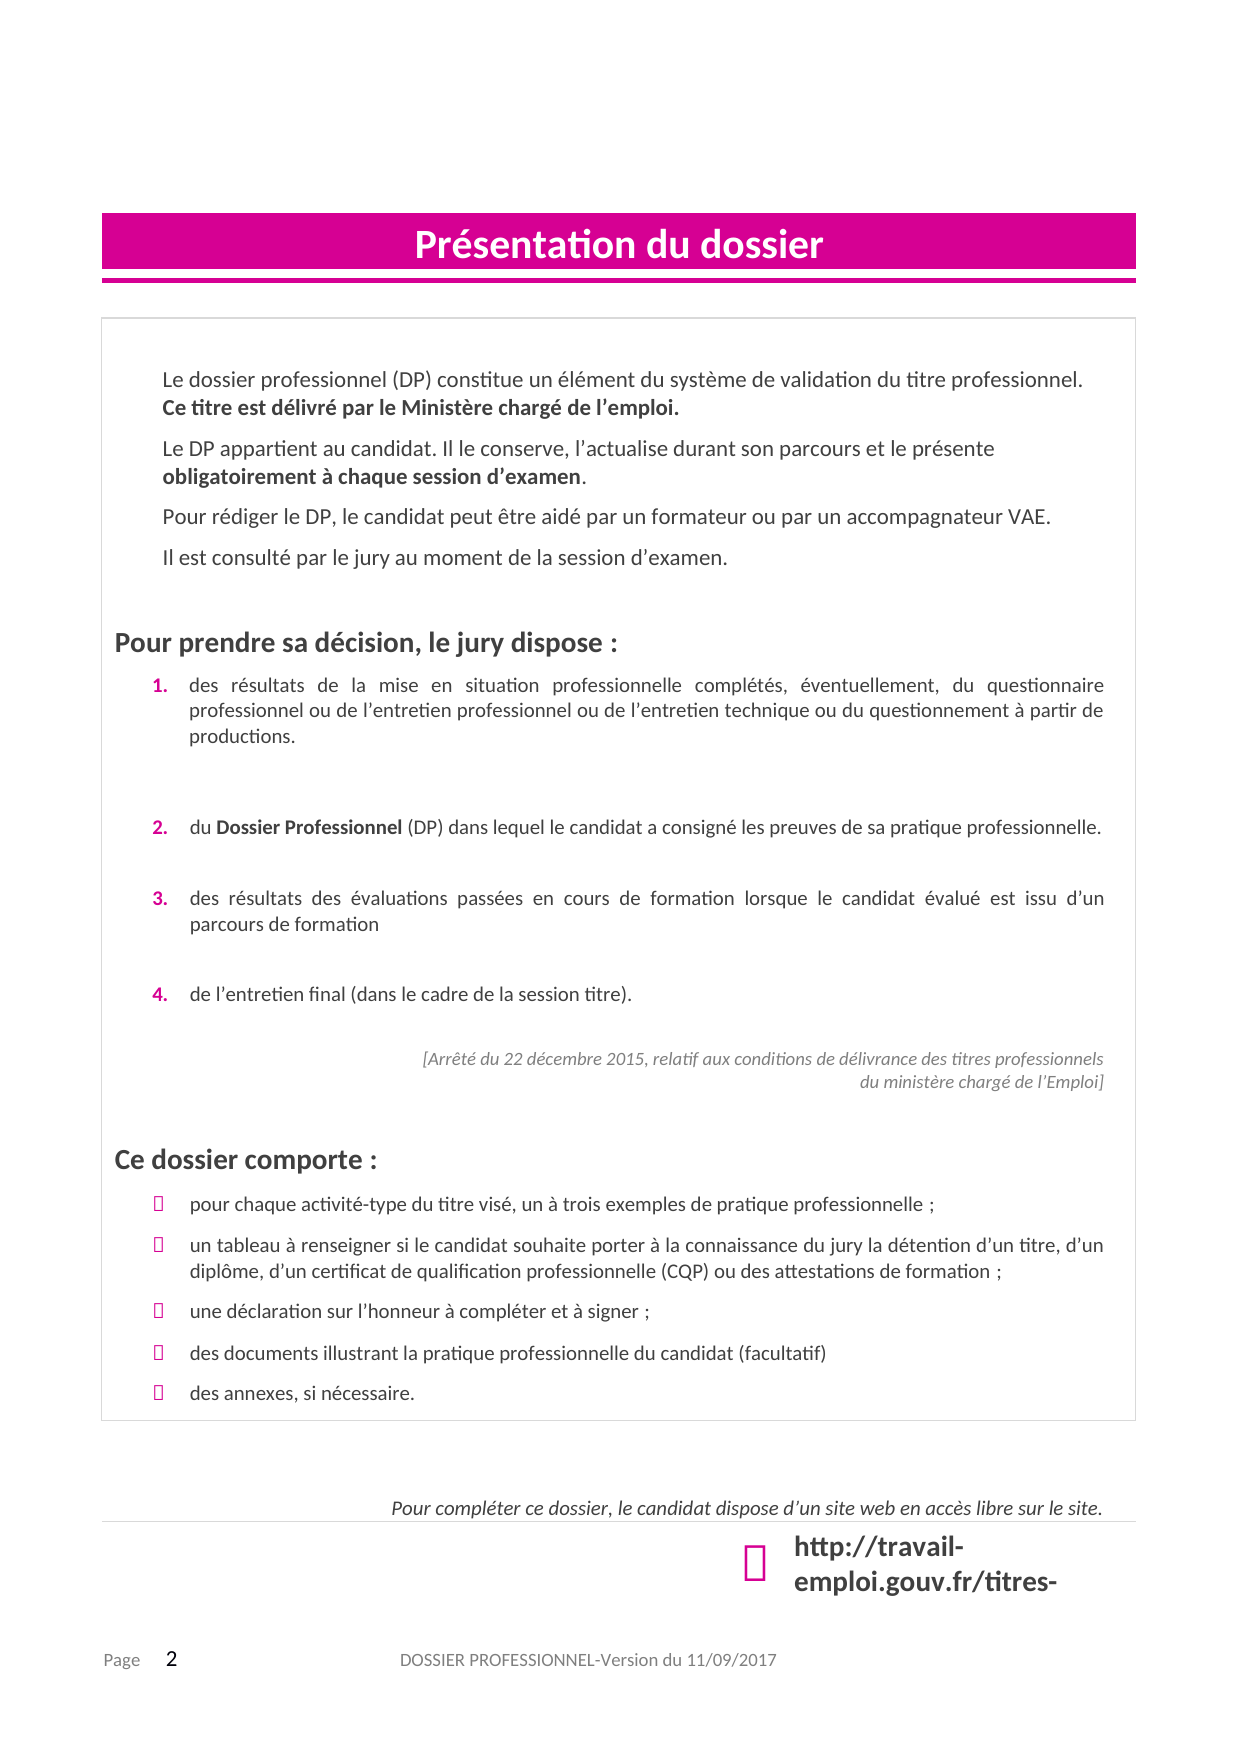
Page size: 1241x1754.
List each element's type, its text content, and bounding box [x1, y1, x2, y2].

table_cell [102, 283, 1136, 317]
table_cell [102, 269, 1136, 278]
table_cell  [102, 1522, 781, 1599]
table_cell http://travail-emploi.gouv.fr/titres- [781, 1522, 1136, 1599]
table_cell Pour compléter ce dossier, le candidat dispose d’un site web en accès libre sur le site. [102, 1421, 1136, 1521]
table_cell Le dossier professionnel (DP) constitue un élément du système de validation du titre professionnel. Ce titre est délivré par le Ministère chargé de l’emploi. Le DP appartient au candidat. Il le conserve, l’actualise durant son parcours et le présente obligatoirement à chaque session d’examen. Pour rédiger le DP, le candidat peut être aidé par un formateur ou par un accompagnateur VAE. Il est consulté par le jury au moment de la session d’examen. Pour prendre sa décision, le jury dispose : des résultats de la mise en situation professionnelle complétés, éventuellement, du questionnaire professionnel ou de l’entretien professionnel ou de l’entretien technique ou du questionnement à partir de productions. du Dossier Professionnel (DP) dans lequel le candidat a consigné les preuves de sa pratique professionnelle. des résultats des évaluations passées en cours de formation lorsque le candidat évalué est issu d’un parcours de formation de l’entretien final (dans le cadre de la session titre). [Arrêté du 22 décembre 2015, relatif aux conditions de délivrance des titres professionnels du ministère chargé de l’Emploi] Ce dossier comporte : pour chaque activité-type du titre visé, un à trois exemples de pratique professionnelle ; un tableau à renseigner si le candidat souhaite porter à la connaissance du jury la détention d’un titre, d’un diplôme, d’un certificat de qualification professionnelle (CQP) ou des attestations de formation ; une déclaration sur l’honneur à compléter et à signer ; des documents illustrant la pratique professionnelle du candidat (facultatif) des annexes, si nécessaire. [102, 319, 1135, 1419]
table_header Présentation du dossier [102, 213, 1136, 269]
